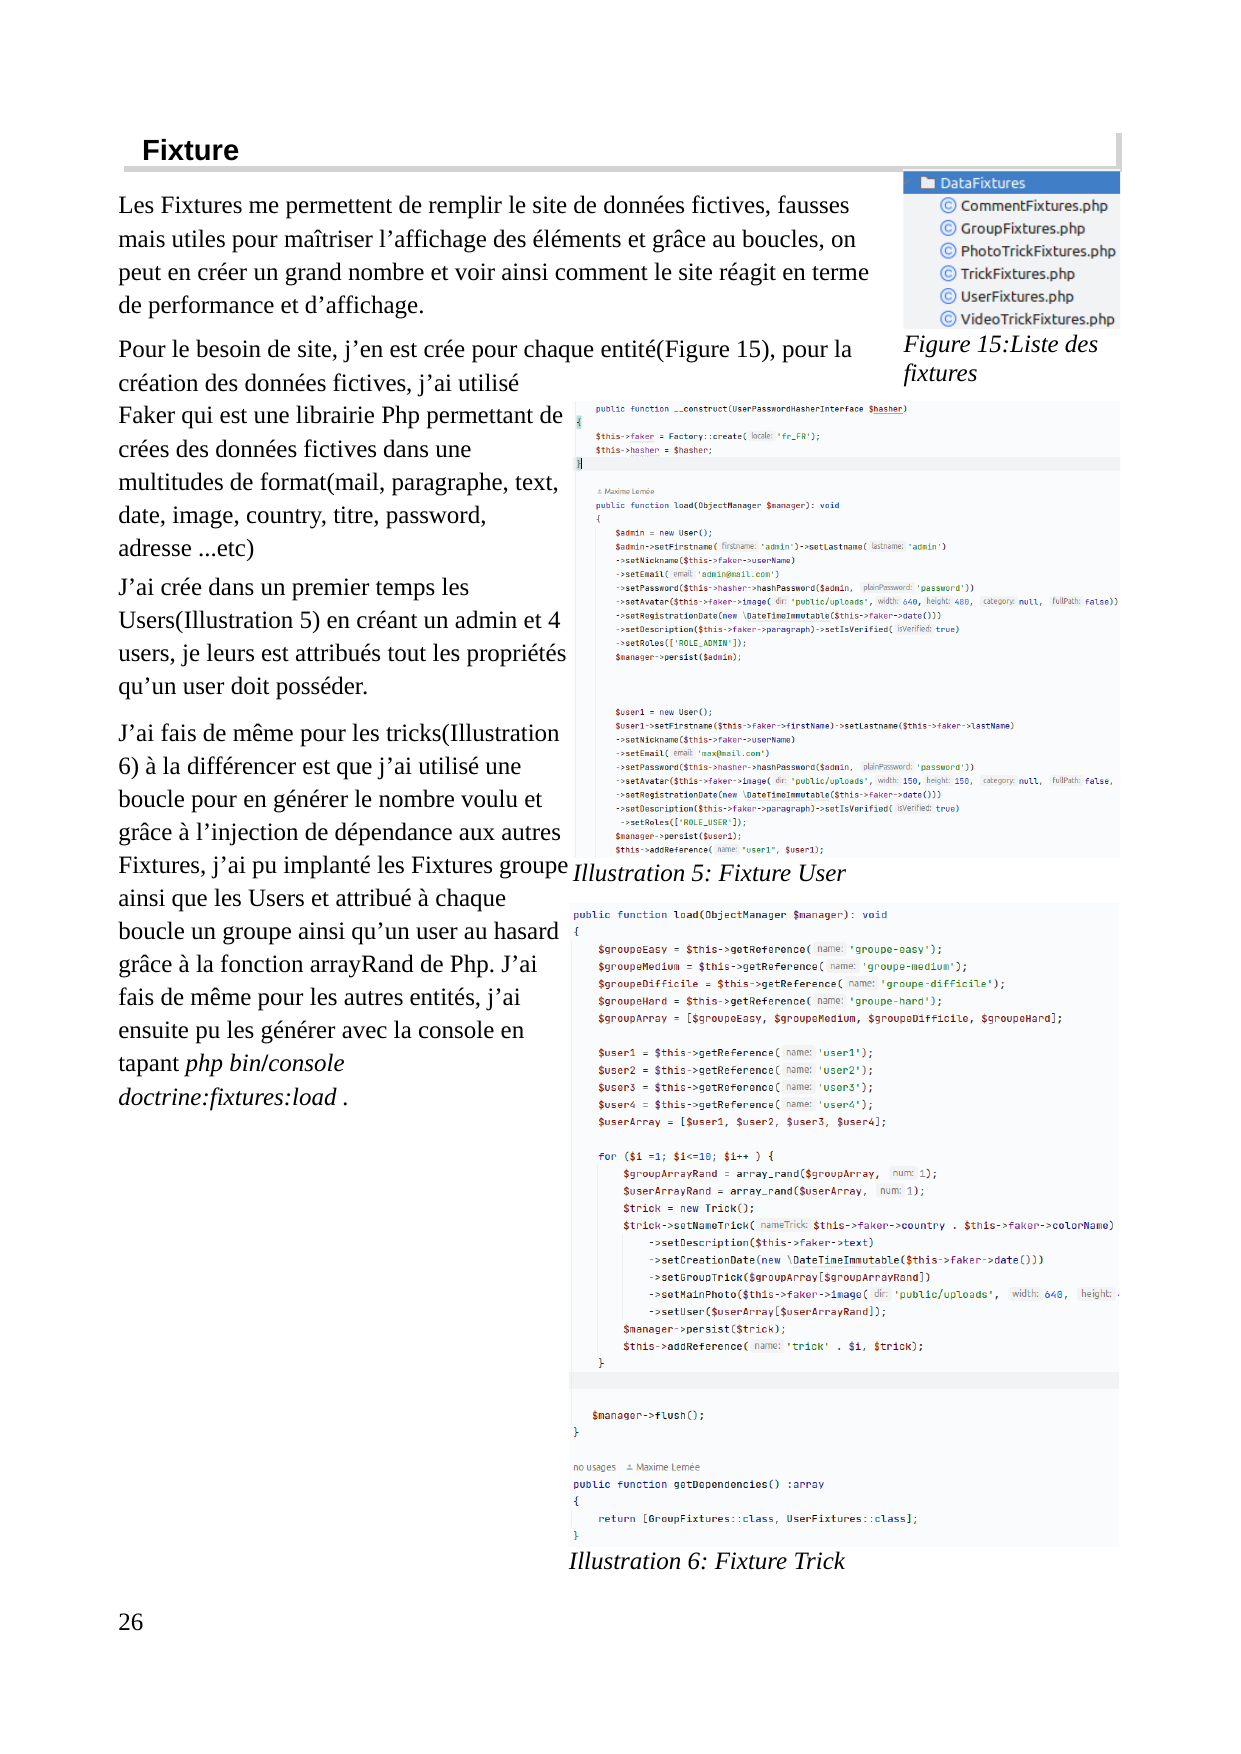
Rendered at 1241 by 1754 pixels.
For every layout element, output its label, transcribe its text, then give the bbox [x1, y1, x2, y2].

text Illustration 6: Fixture Trick [569, 1547, 1119, 1575]
text Figure 15:Liste des fixtures [903, 329, 1120, 386]
subtitle Fixture [118, 133, 1116, 166]
text J’ai crée dans un premier temps les Users(Illustration 5) en créant un admin et 4 users, je leurs est attribués tout les propriétés qu’un user doit posséder. [118, 572, 572, 699]
picture [568, 903, 1120, 1547]
text Les Fixtures me permettent de remplir le site de données fictives, fausses mais utiles pour maîtriser l’affichage des éléments et grâce au boucles, on peut en créer un grand nombre et voir ainsi comment le site réagit en terme de performance et d’affichage. [118, 191, 903, 318]
text Pour le besoin de site, j’en est crée pour chaque entité(Figure 15), pour la création des données fictives, j’ai utilisé Faker qui est une librairie Php permettant de crées des données fictives dans une multitudes de format(mail, paragraphe, text, date, image, country, titre, password, adresse ...etc) [118, 334, 1122, 561]
text Illustration 5: Fixture User [573, 858, 1120, 886]
text J’ai fais de même pour les tricks(Illustration 6) à la différencer est que j’ai utilisé une boucle pour en générer le nombre voulu et grâce à l’injection de dépendance aux autres Fixtures, j’ai pu implanté les Fixtures groupe ainsi que les Users et attribué à chaque boucle un groupe ainsi qu’un user au hasard grâce à la fonction arrayRand de Php. J’ai fais de même pour les autres entités, j’ai ensuite pu les générer avec la console en tapant php bin/console doctrine:fixtures:load . [118, 718, 1122, 1110]
picture [903, 169, 1121, 329]
picture [572, 401, 1121, 858]
